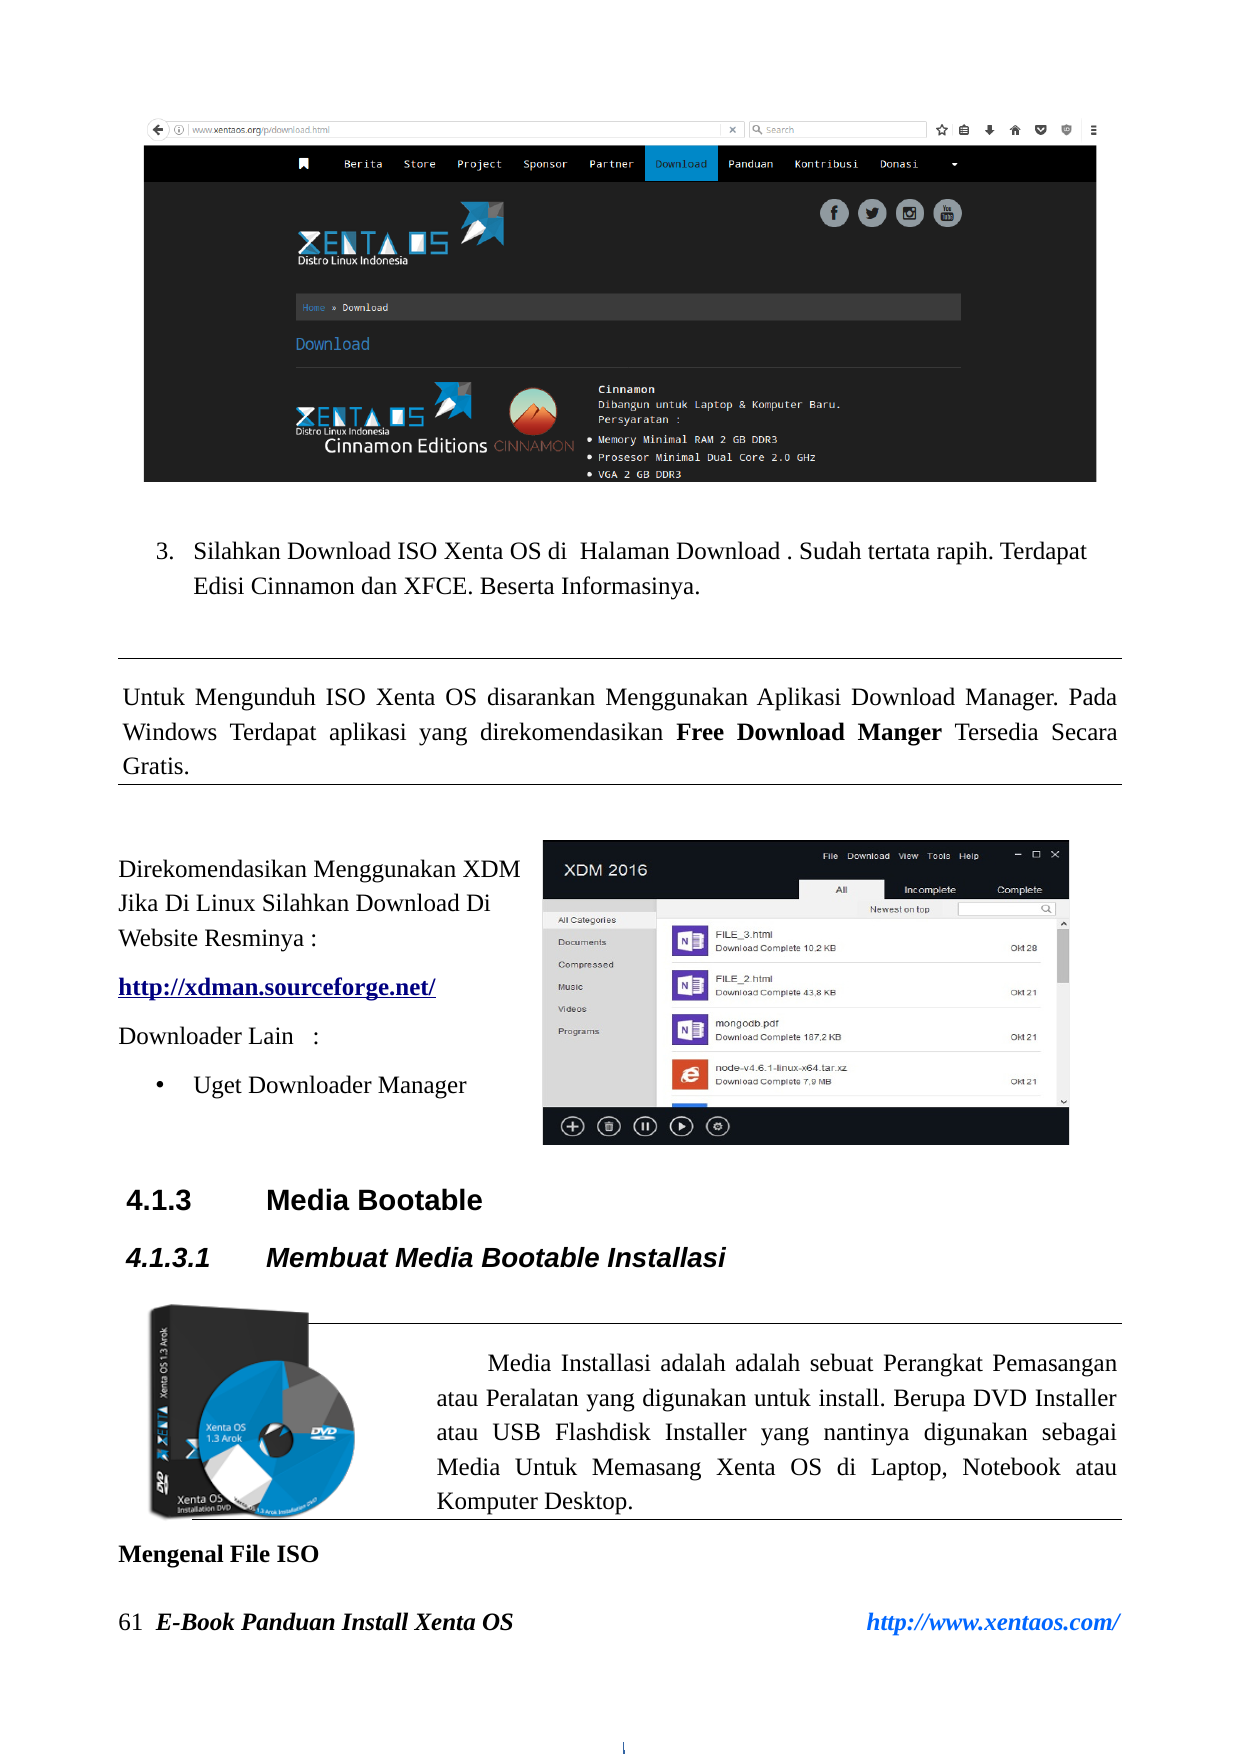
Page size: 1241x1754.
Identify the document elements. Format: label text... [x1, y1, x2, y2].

text [1070, 1021, 1122, 1050]
text http://xdman.sourceforge.net/ [118, 972, 542, 1001]
list Silahkan Download ISO Xenta OS di Halaman Download . Sudah tertata rapih. Terdapat Edisi Cinnamon dan XFCE. Beserta Informasinya. [156, 536, 1122, 600]
text Direkomendasikan Menggunakan XDM Jika Di Linux Silahkan Download Di Website Resminya : [118, 854, 542, 952]
list [1070, 1070, 1122, 1099]
text Mengenal File ISO [118, 1539, 1122, 1568]
text [1070, 854, 1122, 952]
subtitle Media Bootable [118, 1183, 1122, 1216]
text Untuk Mengunduh ISO Xenta OS disarankan Menggunakan Aplikasi Download Manager. Pada Windows Terdapat aplikasi yang direkomendasikan Free Download Manger Tersedia Secara Gratis. [118, 678, 1122, 784]
list Uget Downloader Manager [156, 1070, 542, 1099]
picture [143, 118, 1097, 482]
picture [142, 1301, 359, 1523]
text Downloader Lain : [118, 1021, 542, 1050]
text Media Installasi adalah adalah sebuat Perangkat Pemasangan atau Peralatan yang digunakan untuk install. Berupa DVD Installer atau USB Flashdisk Installer yang nantinya digunakan sebagai Media Untuk Memasang Xenta OS di Laptop, Notebook atau Komputer Desktop. [359, 1344, 1122, 1519]
subtitle Membuat Media Bootable Installasi [118, 1241, 1122, 1273]
text [1070, 972, 1122, 1001]
picture [542, 840, 1070, 1145]
